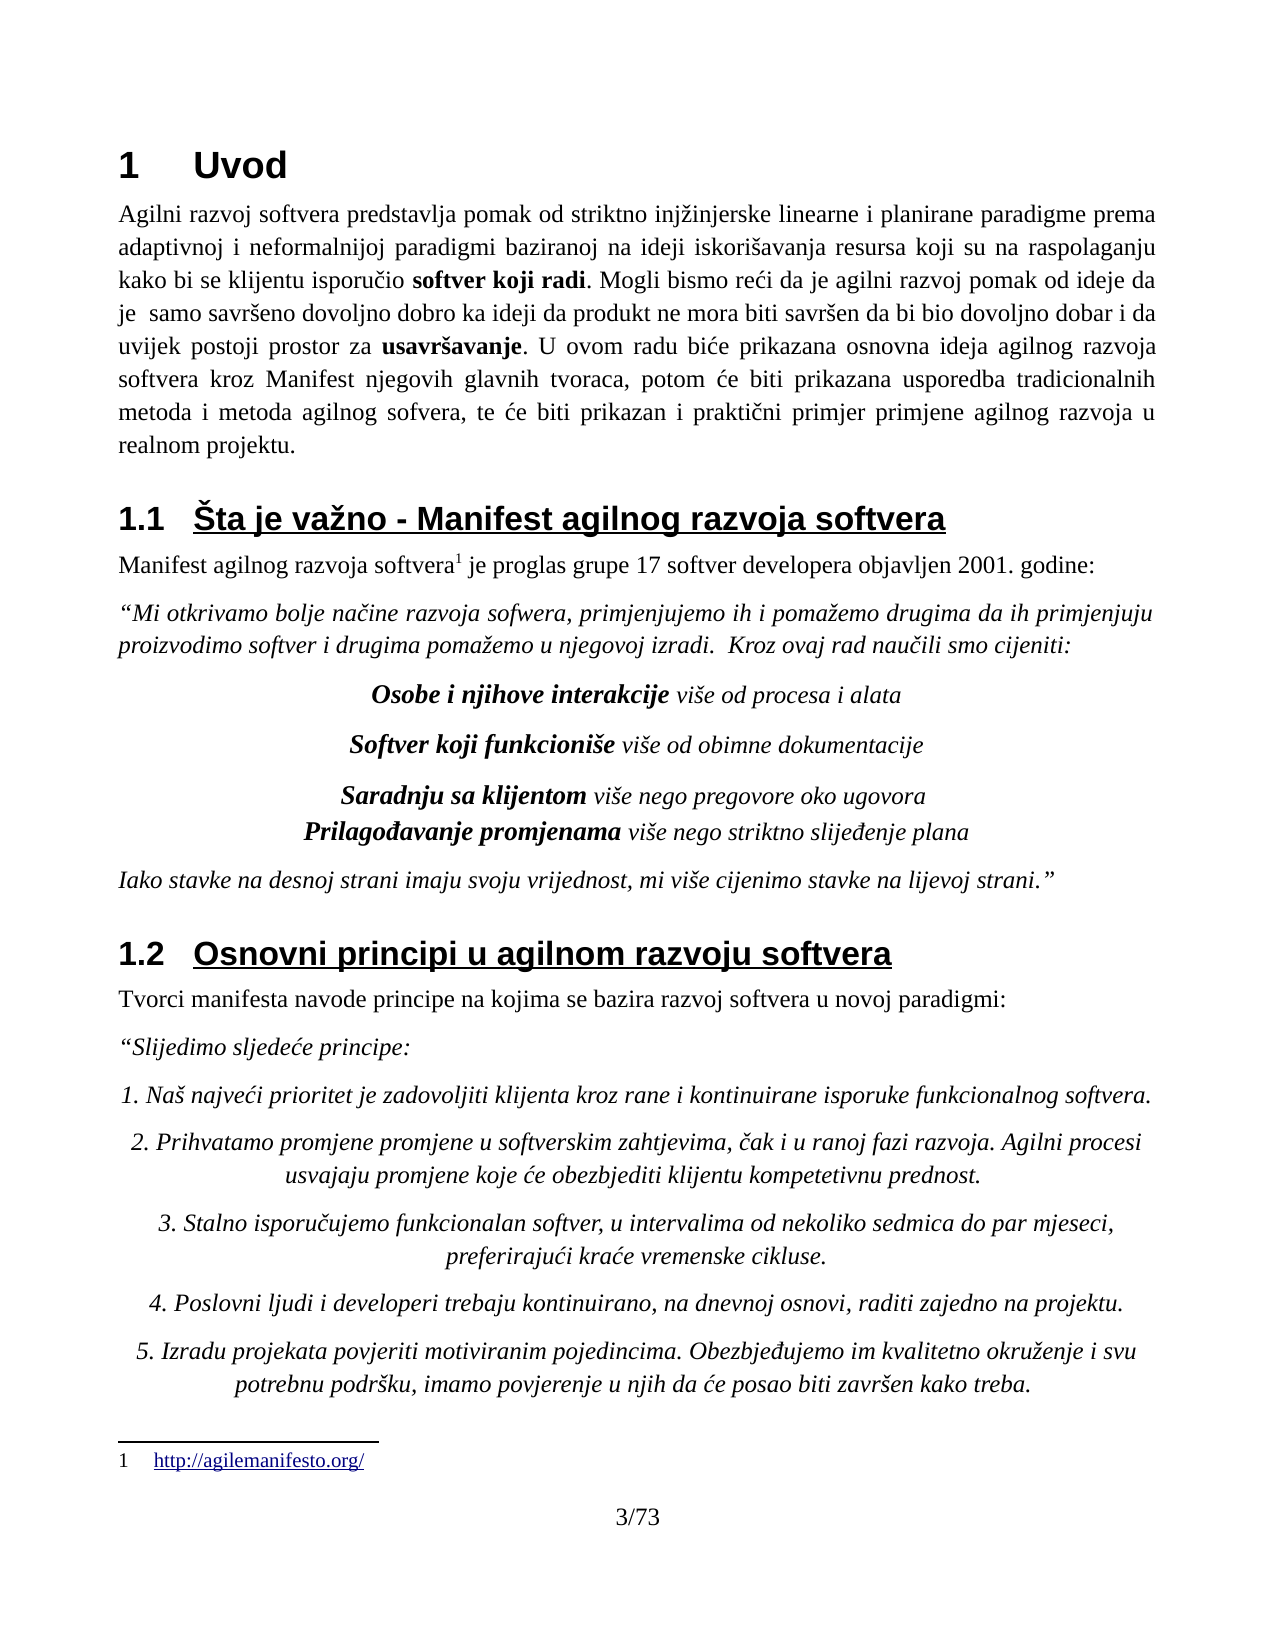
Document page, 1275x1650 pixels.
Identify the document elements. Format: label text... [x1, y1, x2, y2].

text Saradnju sa klijentom više nego pregovore oko ugovora Prilagođavanje promjenama više nego striktno slijeđenje plana [118, 779, 1157, 846]
text Softver koji funkcioniše više od obimne dokumentacije [118, 728, 1157, 760]
subtitle Osnovni principi u agilnom razvoju softvera [118, 933, 1157, 972]
subtitle Šta je važno - Manifest agilnog razvoja softvera [118, 499, 1157, 537]
text 5. Izradu projekata povjeriti motiviranim pojedincima. Obezbjeđujemo im kvalitetno okruženje i svu potrebnu podršku, imamo povjerenje u njih da će posao biti završen kako treba. [118, 1336, 1157, 1398]
text Tvorci manifesta navode principe na kojima se bazira razvoj softvera u novoj paradigmi: [118, 984, 1157, 1013]
text 1. Naš najveći prioritet je zadovoljiti klijenta kroz rane i kontinuirane isporuke funkcionalnog softvera. [118, 1080, 1157, 1108]
text 4. Poslovni ljudi i developeri trebaju kontinuirano, na dnevnoj osnovi, raditi zajedno na projektu. [118, 1288, 1157, 1317]
text Manifest agilnog razvoja softvera je proglas grupe 17 softver developera objavljen 2001. godine: [118, 550, 1157, 579]
text “Mi otkrivamo bolje načine razvoja sofwera, primjenjujemo ih i pomažemo drugima da ih primjenjuju proizvodimo softver i drugima pomažemo u njegovoj izradi. Kroz ovaj rad naučili smo cijeniti: [118, 598, 1157, 659]
text Iako stavke na desnoj strani imaju svoju vrijednost, mi više cijenimo stavke na lijevoj strani.” [118, 865, 1157, 894]
text Agilni razvoj softvera predstavlja pomak od striktno injžinjerske linearne i planirane paradigme prema adaptivnoj i neformalnijoj paradigmi baziranoj na ideji iskorišavanja resursa koji su na raspolaganju kako bi se klijentu isporučio softver koji radi. Mogli bismo reći da je agilni razvoj pomak od ideje da je samo savršeno dovoljno dobro ka ideji da produkt ne mora biti savršen da bi bio dovoljno dobar i da uvijek postoji prostor za usavršavanje. U ovom radu biće prikazana osnovna ideja agilnog razvoja softvera kroz Manifest njegovih glavnih tvoraca, potom će biti prikazana usporedba tradicionalnih metoda i metoda agilnog sofvera, te će biti prikazan i praktični primjer primjene agilnog razvoja u realnom projektu. [118, 199, 1157, 459]
subtitle Uvod [118, 143, 1157, 187]
text http://agilemanifesto.org/ [118, 1448, 1157, 1472]
text Osobe i njihove interakcije više od procesa i alata [118, 678, 1157, 709]
text “Slijedimo sljedeće principe: [118, 1032, 1157, 1061]
text 3. Stalno isporučujemo funkcionalan softver, u intervalima od nekoliko sedmica do par mjeseci, preferirajući kraće vremenske cikluse. [118, 1208, 1157, 1270]
text 2. Prihvatamo promjene promjene u softverskim zahtjevima, čak i u ranoj fazi razvoja. Agilni procesi usvajaju promjene koje će obezbjediti klijentu kompetetivnu prednost. [118, 1127, 1157, 1189]
